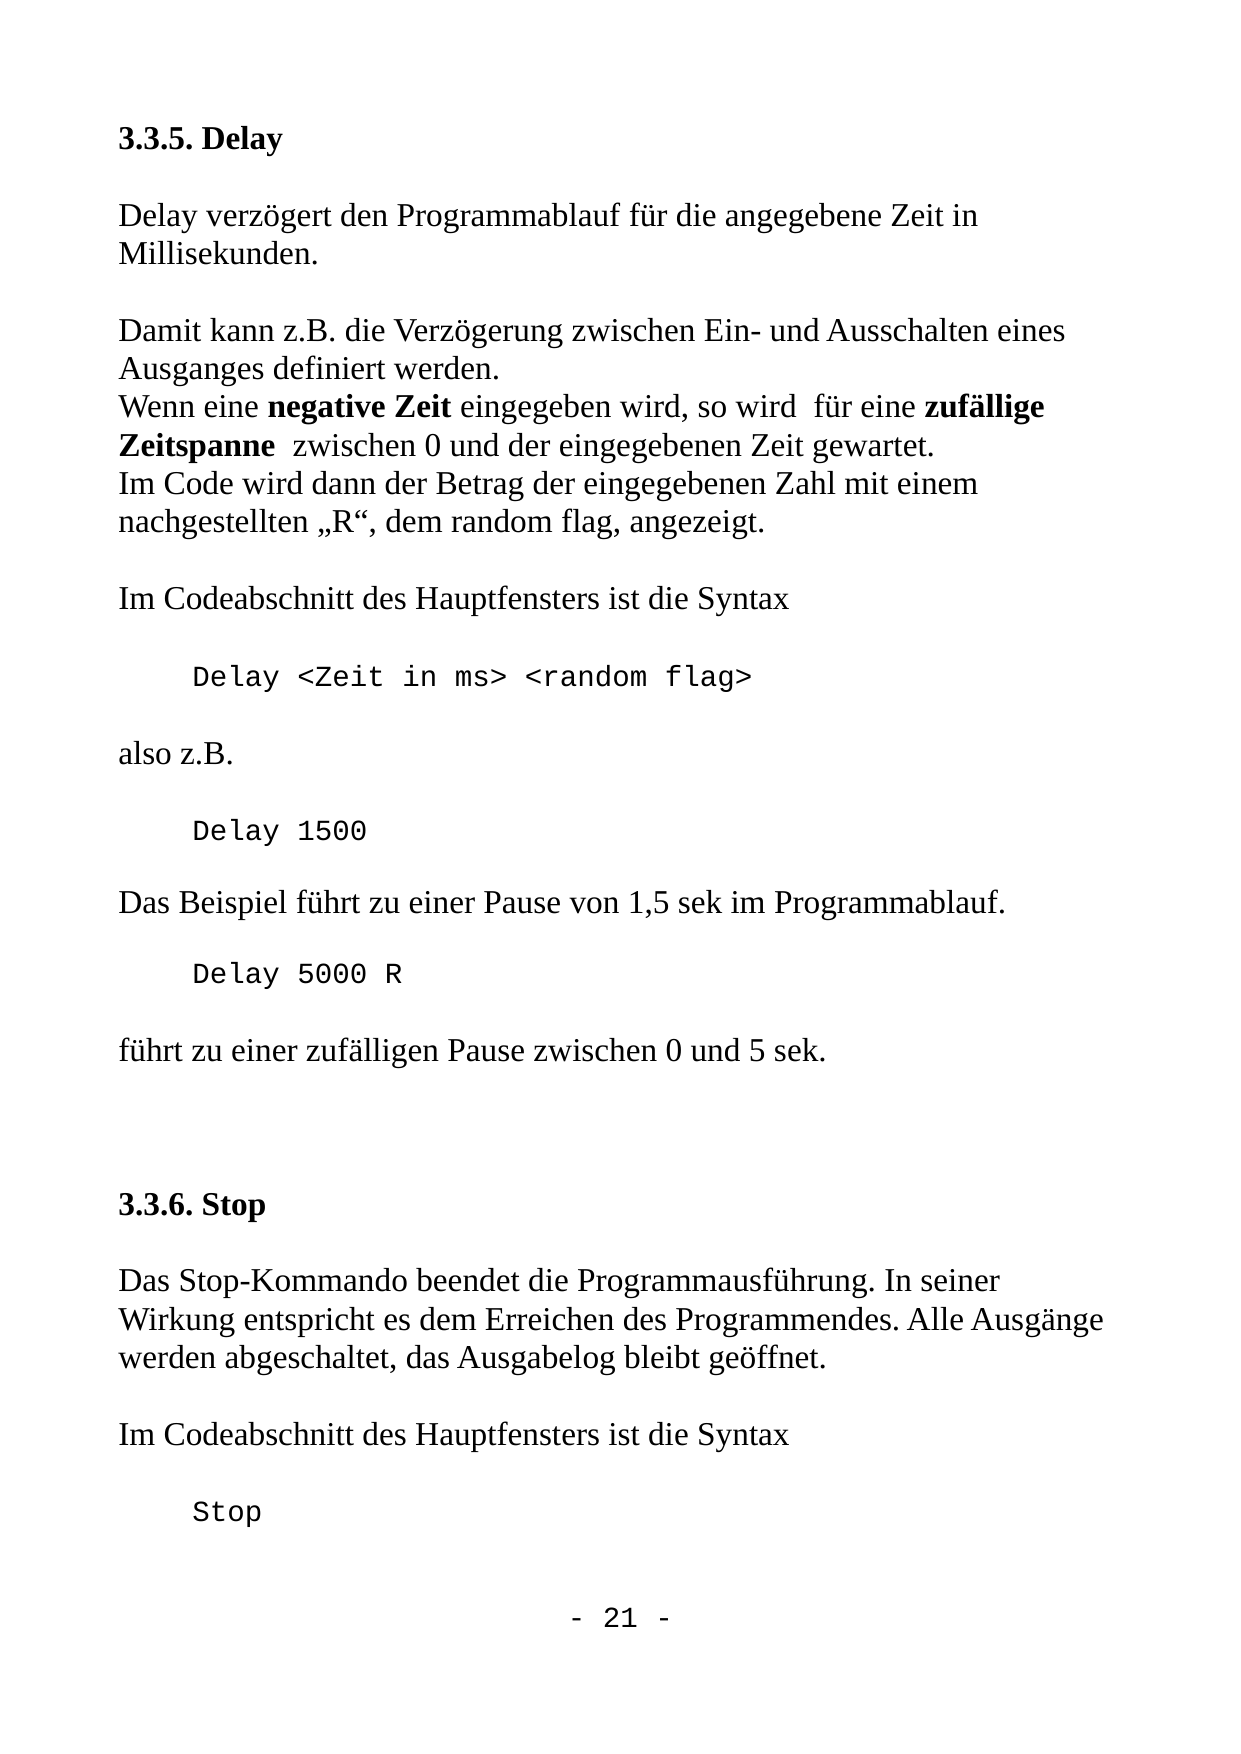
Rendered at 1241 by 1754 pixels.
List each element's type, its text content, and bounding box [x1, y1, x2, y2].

text Delay 1500 [118, 810, 1122, 849]
text 3.3.5. Delay [118, 118, 1122, 156]
text Im Codeabschnitt des Hauptfensters ist die Syntax [118, 578, 1122, 616]
text Stop [118, 1491, 1122, 1531]
text Im Codeabschnitt des Hauptfensters ist die Syntax [118, 1414, 1122, 1452]
text Im Code wird dann der Betrag der eingegebenen Zahl mit einem nachgestellten „R“, dem random flag, angezeigt. [118, 463, 1122, 540]
text also z.B. [118, 733, 1122, 771]
text Wenn eine negative Zeit eingegeben wird, so wird für eine zufällige Zeitspanne zwischen 0 und der eingegebenen Zeit gewartet. [118, 386, 1122, 463]
text Delay verzögert den Programmablauf für die angegebene Zeit in Millisekunden. [118, 195, 1122, 271]
text Das Beispiel führt zu einer Pause von 1,5 sek im Programmablauf. [118, 883, 1122, 921]
text Delay <Zeit in ms> <random flag> [118, 655, 1122, 695]
text Das Stop-Kommando beendet die Programmausführung. In seiner Wirkung entspricht es dem Erreichen des Programmendes. Alle Ausgänge werden abgeschaltet, das Ausgabelog bleibt geöffnet. [118, 1261, 1122, 1376]
text Delay 5000 R [118, 959, 1122, 992]
text Damit kann z.B. die Verzögerung zwischen Ein- und Ausschalten eines Ausganges definiert werden. [118, 310, 1122, 386]
text führt zu einer zufälligen Pause zwischen 0 und 5 sek. [118, 1031, 1122, 1069]
text 3.3.6. Stop [118, 1184, 1122, 1222]
